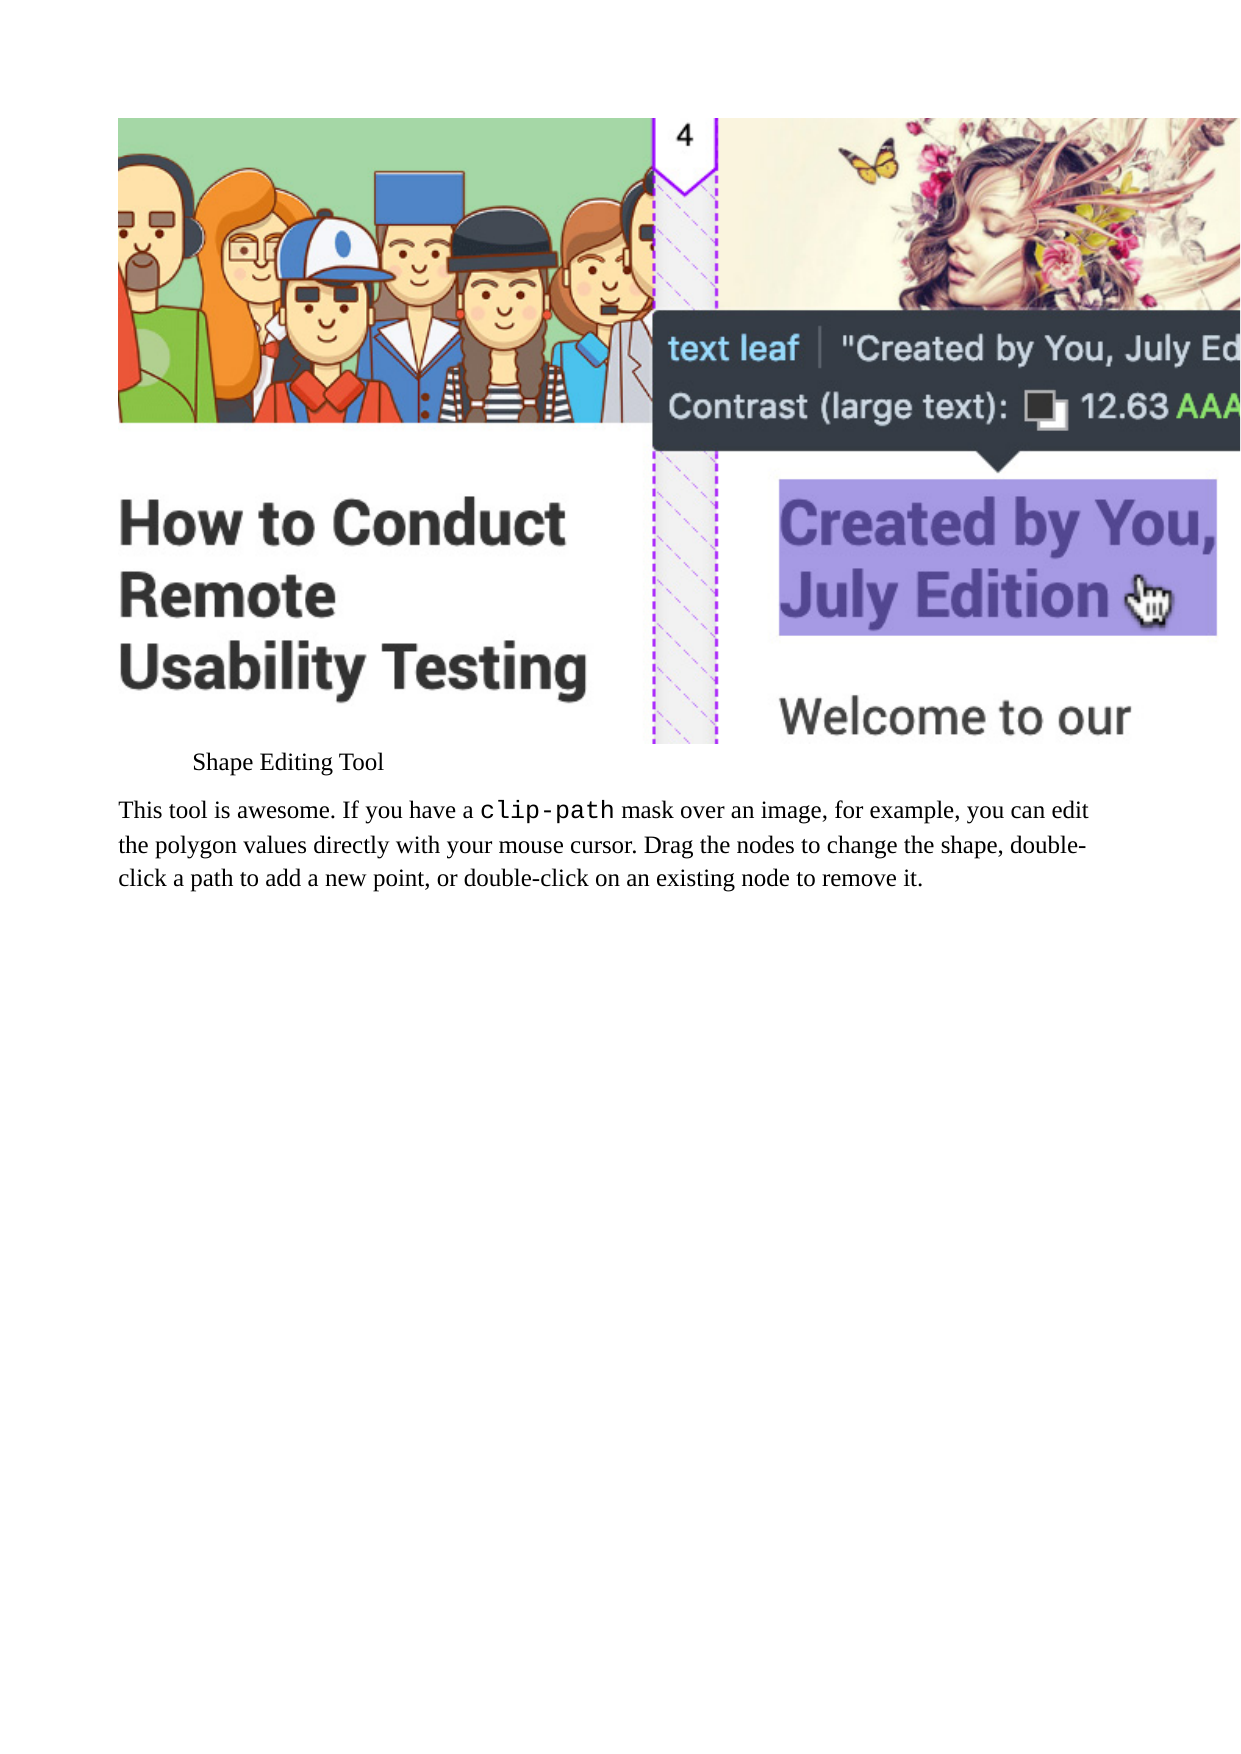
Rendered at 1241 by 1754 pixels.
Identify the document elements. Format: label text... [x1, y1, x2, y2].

text Shape Editing Tool [118, 744, 1122, 776]
picture [118, 118, 1241, 744]
text This tool is awesome. If you have a clip-path mask over an image, for example, you can edit the polygon values directly with your mouse cursor. Drag the nodes to change the shape, double-click a path to add a new point, or double-click on an existing node to remove it. [118, 795, 1122, 892]
